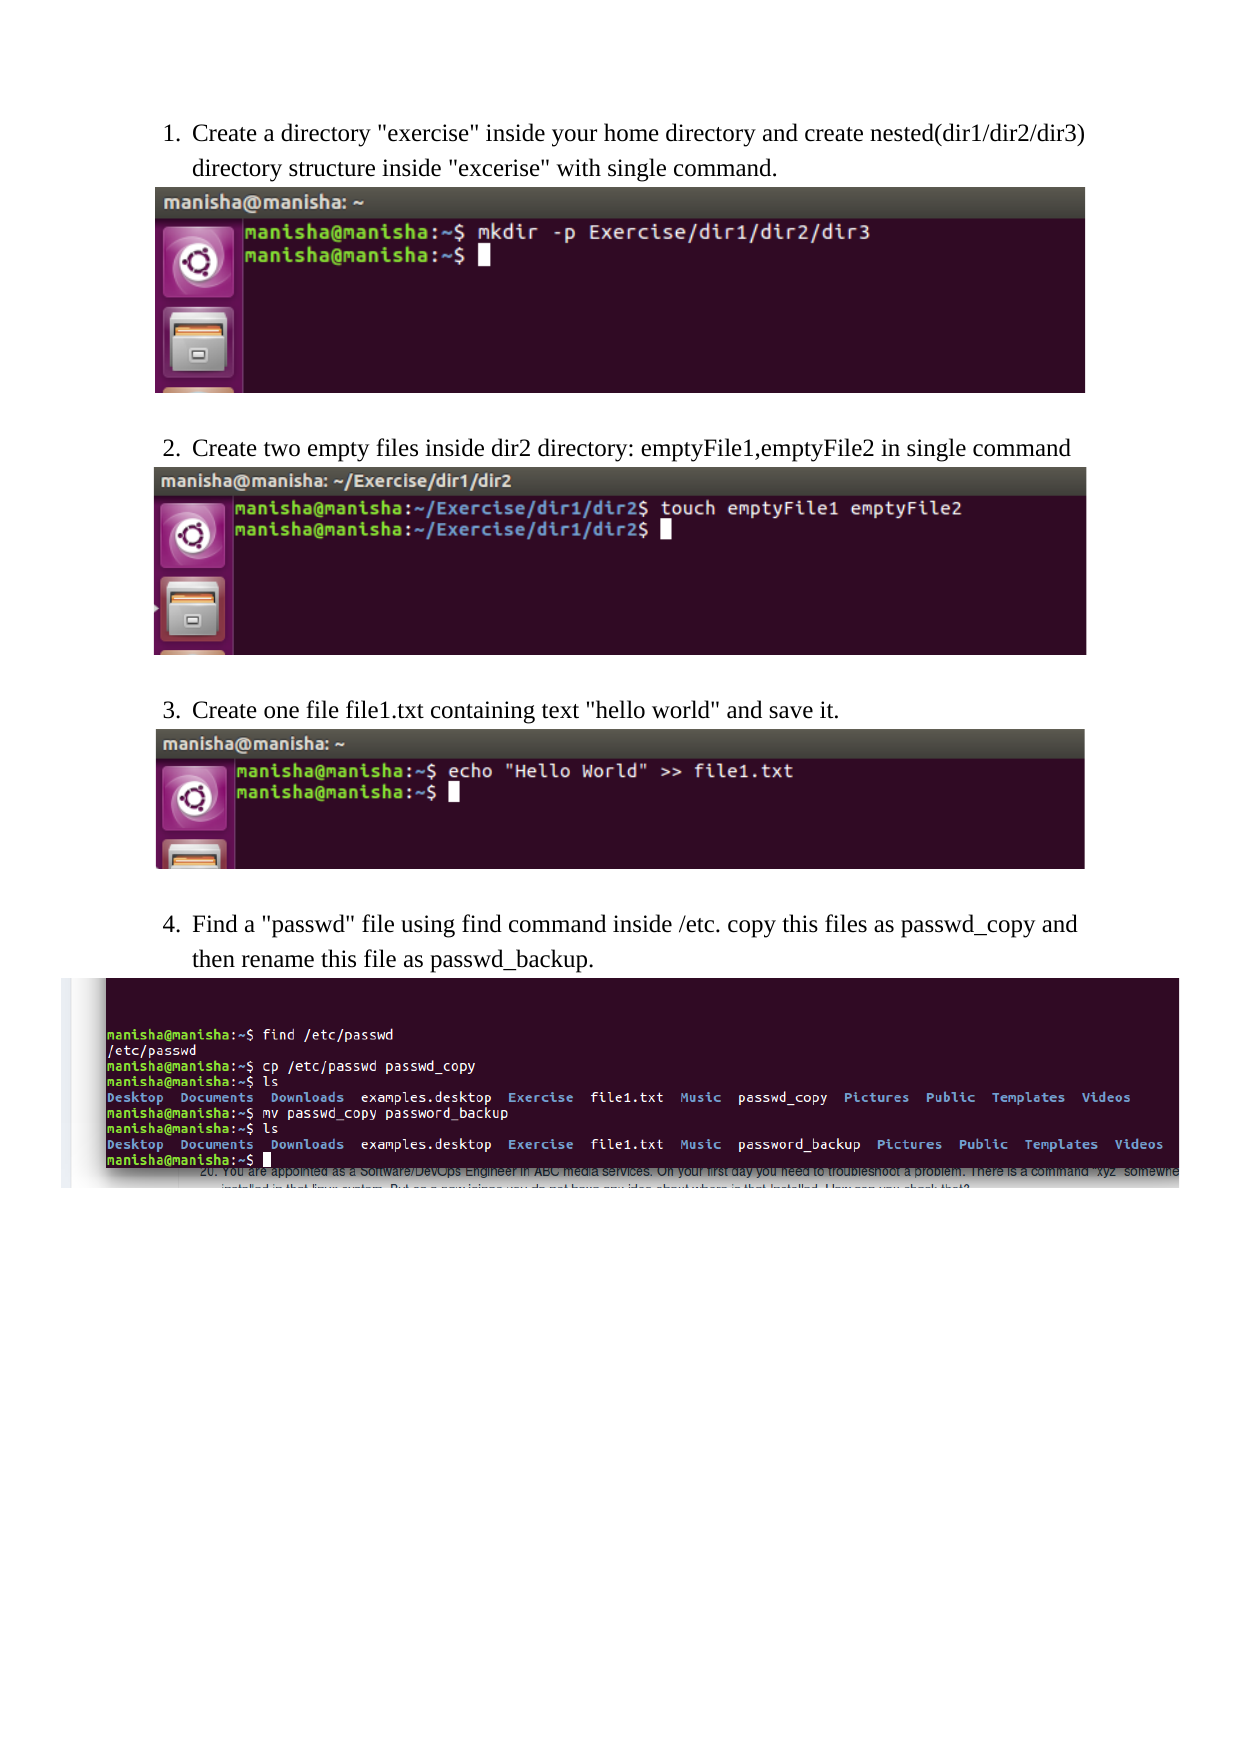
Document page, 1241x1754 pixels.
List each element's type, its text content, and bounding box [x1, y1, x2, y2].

list Create one file file1.txt containing text "hello world" and save it. [162, 695, 1122, 724]
list Create a directory "exercise" inside your home directory and create nested(dir1/dir2/dir3) directory structure inside "excerise" with single command. [162, 118, 1122, 181]
list Create two empty files inside dir2 directory: emptyFile1,emptyFile2 in single command [162, 433, 1122, 461]
list Find a "passwd" file using find command inside /etc. copy this files as passwd_copy and then rename this file as passwd_backup. [162, 909, 1122, 972]
